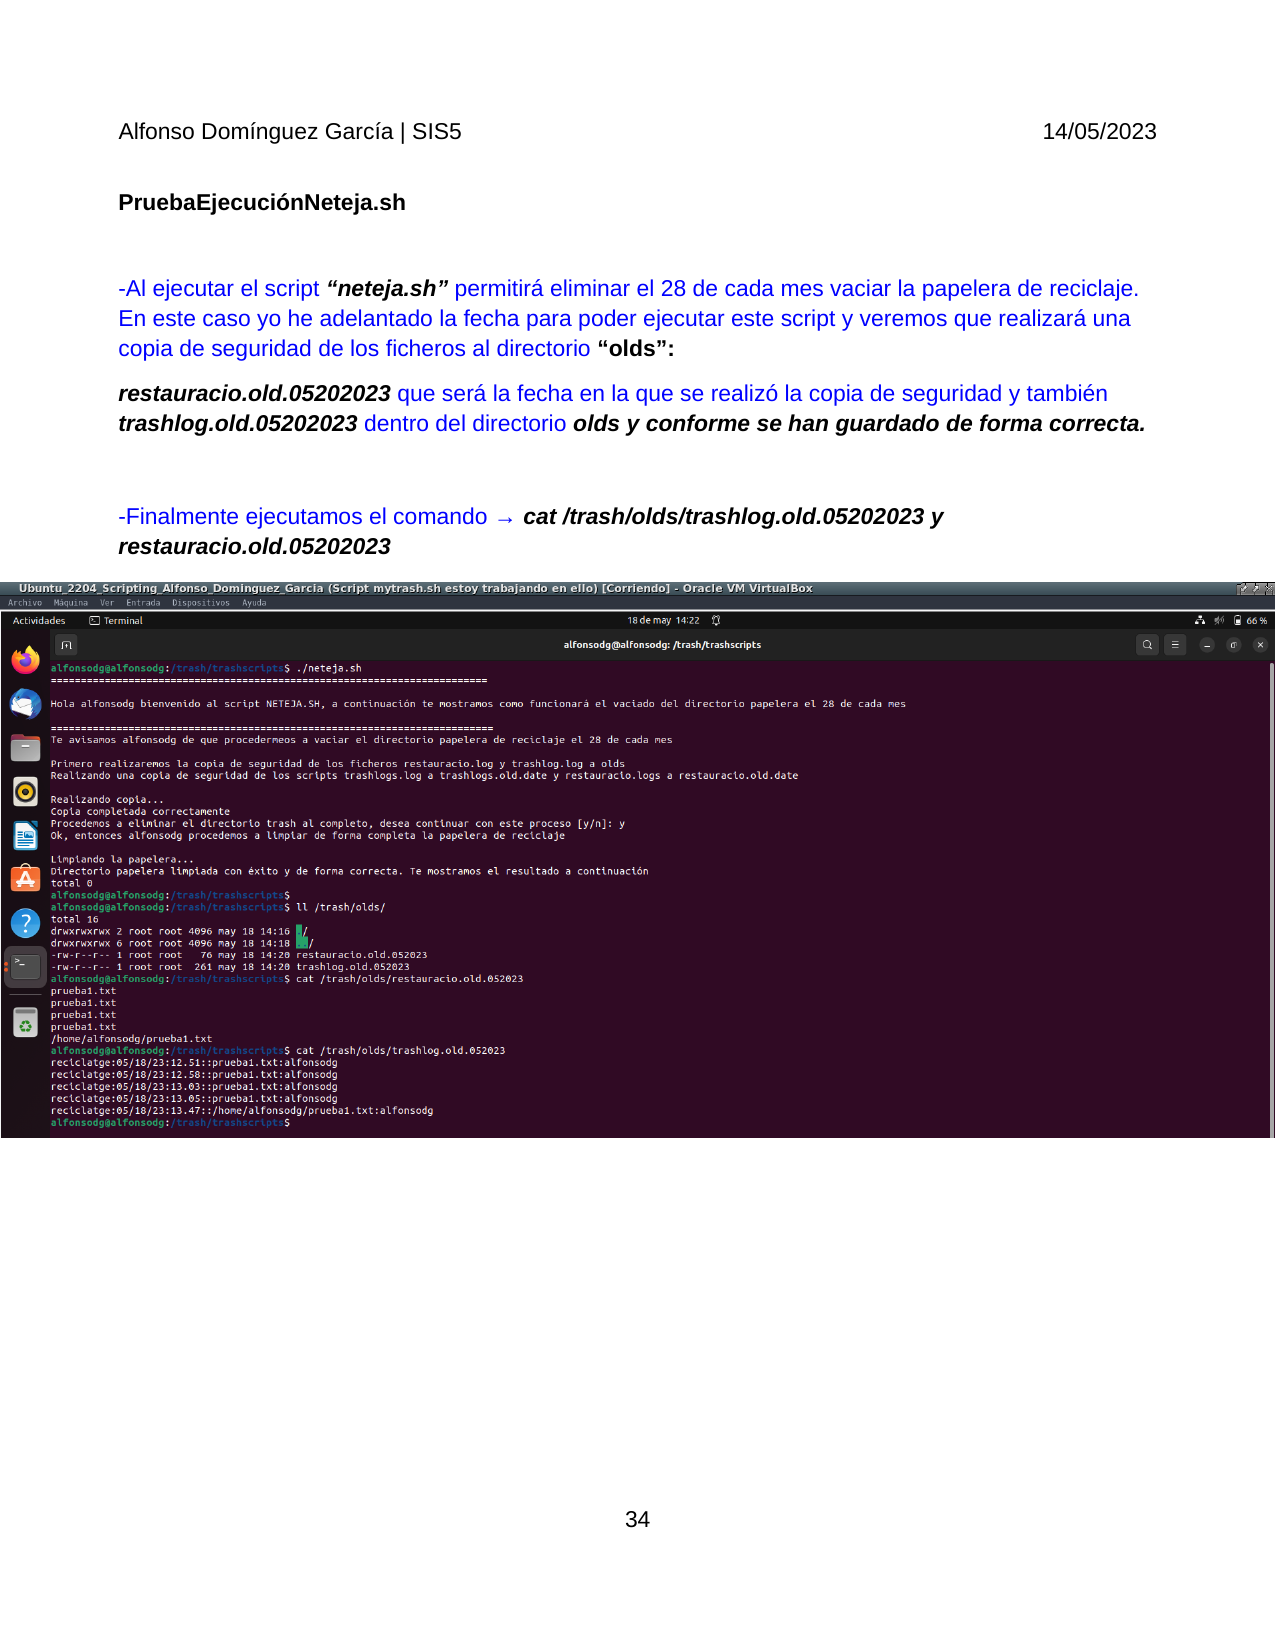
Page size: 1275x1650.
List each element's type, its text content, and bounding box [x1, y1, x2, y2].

text -Al ejecutar el script “neteja.sh” permitirá eliminar el 28 de cada mes vaciar la papelera de reciclaje. En este caso yo he adelantado la fecha para poder ejecutar este script y veremos que realizará una copia de seguridad de los ficheros al directorio “olds”: [118, 275, 1157, 362]
text -Finalmente ejecutamos el comando → cat /trash/olds/trashlog.old.05202023 y restauracio.old.05202023 [118, 503, 1157, 559]
text restauracio.old.05202023 que será la fecha en la que se realizó la copia de seguridad y también trashlog.old.05202023 dentro del directorio olds y conforme se han guardado de forma correcta. [118, 380, 1157, 437]
picture [0, 582, 1275, 1138]
subtitle PruebaEjecuciónNeteja.sh [118, 188, 1157, 215]
